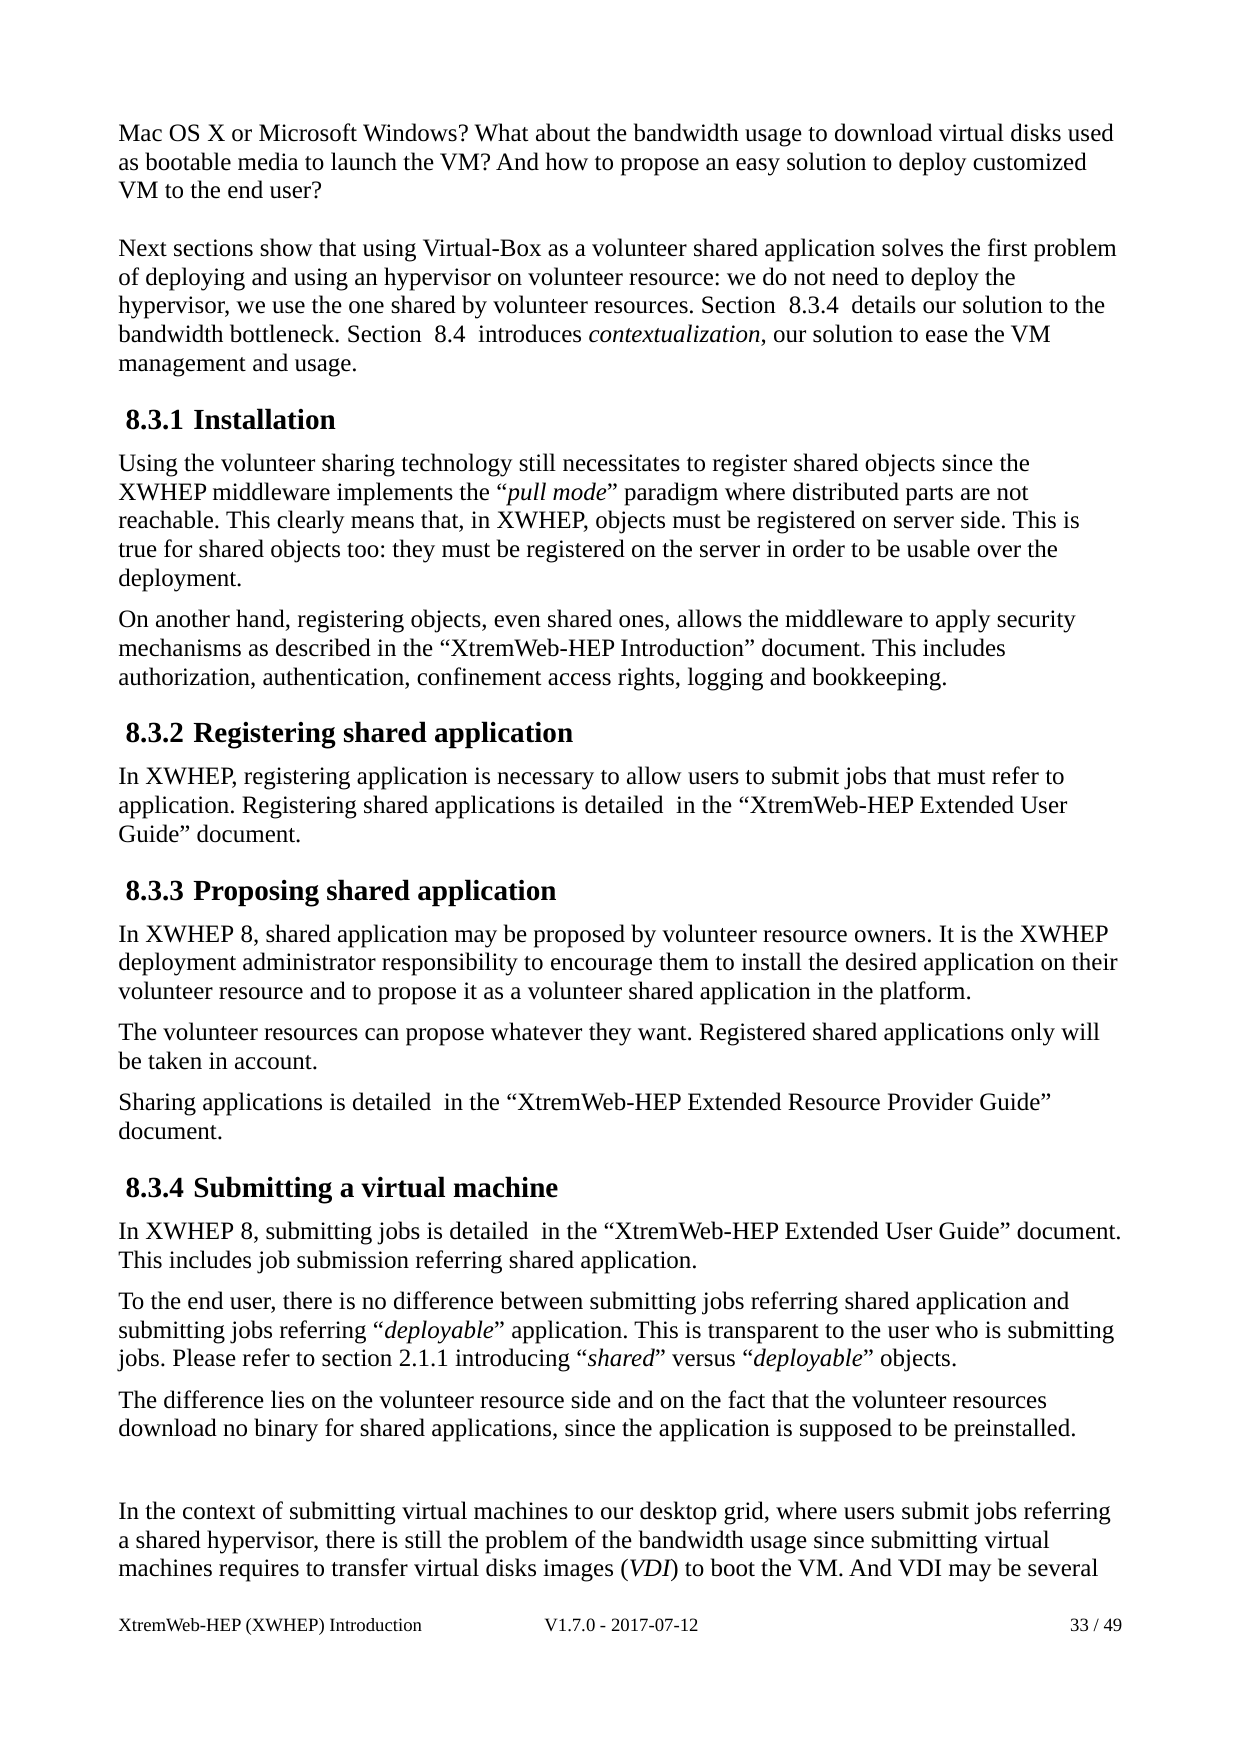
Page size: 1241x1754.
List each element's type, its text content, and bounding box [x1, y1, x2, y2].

subtitle Proposing shared application [118, 873, 1122, 906]
text In XWHEP, registering application is necessary to allow users to submit jobs that must refer to application. Registering shared applications is detailed in the “XtremWeb-HEP Extended User Guide” document. [118, 761, 1122, 848]
text In XWHEP 8, shared application may be proposed by volunteer resource owners. It is the XWHEP deployment administrator responsibility to encourage them to install the desired application on their volunteer resource and to propose it as a volunteer shared application in the platform. [118, 919, 1122, 1005]
text In the context of submitting virtual machines to our desktop grid, where users submit jobs referring a shared hypervisor, there is still the problem of the bandwidth usage since submitting virtual machines requires to transfer virtual disks images (VDI) to boot the VM. And VDI may be several [118, 1496, 1122, 1582]
subtitle Registering shared application [118, 715, 1122, 749]
text The difference lies on the volunteer resource side and on the fact that the volunteer resources download no binary for shared applications, since the application is supposed to be preinstalled. [118, 1385, 1122, 1442]
text To the end user, there is no difference between submitting jobs referring shared application and submitting jobs referring “deployable” application. This is transparent to the user who is submitting jobs. Please refer to section2.1.1introducing “shared” versus “deployable” objects. [118, 1286, 1122, 1372]
text Sharing applications is detailed in the “XtremWeb-HEP Extended Resource Provider Guide” document. [118, 1087, 1122, 1145]
subtitle Installation [118, 402, 1122, 435]
text On another hand, registering objects, even shared ones, allows the middleware to apply security mechanisms as described in the “XtremWeb-HEP Introduction” document. This includes authorization, authentication, confinement access rights, logging and bookkeeping. [118, 604, 1122, 690]
text Using the volunteer sharing technology still necessitates to register shared objects since the XWHEP middleware implements the “pull mode” paradigm where distributed parts are not reachable. This clearly means that, in XWHEP, objects must be registered on server side. This is true for shared objects too: they must be registered on the server in order to be usable over the deployment. [118, 448, 1122, 592]
text Next sections show that using Virtual-Box as a volunteer shared application solves the first problem of deploying and using an hypervisor on volunteer resource: we do not need to deploy the hypervisor, we use the one shared by volunteer resources. Section 8.3.4 details our solution to the bandwidth bottleneck. Section 8.4 introduces contextualization, our solution to ease the VM management and usage. [118, 233, 1122, 377]
text The volunteer resources can propose whatever they want. Registered shared applications only will be taken in account. [118, 1017, 1122, 1075]
subtitle Submitting a virtual machine [118, 1170, 1122, 1203]
text Mac OS X or Microsoft Windows? What about the bandwidth usage to download virtual disks used as bootable media to launch the VM? And how to propose an easy solution to deploy customized VM to the end user? [118, 118, 1122, 204]
text In XWHEP 8, submitting jobs is detailed in the “XtremWeb-HEP Extended User Guide” document. This includes job submission referring shared application. [118, 1216, 1122, 1273]
